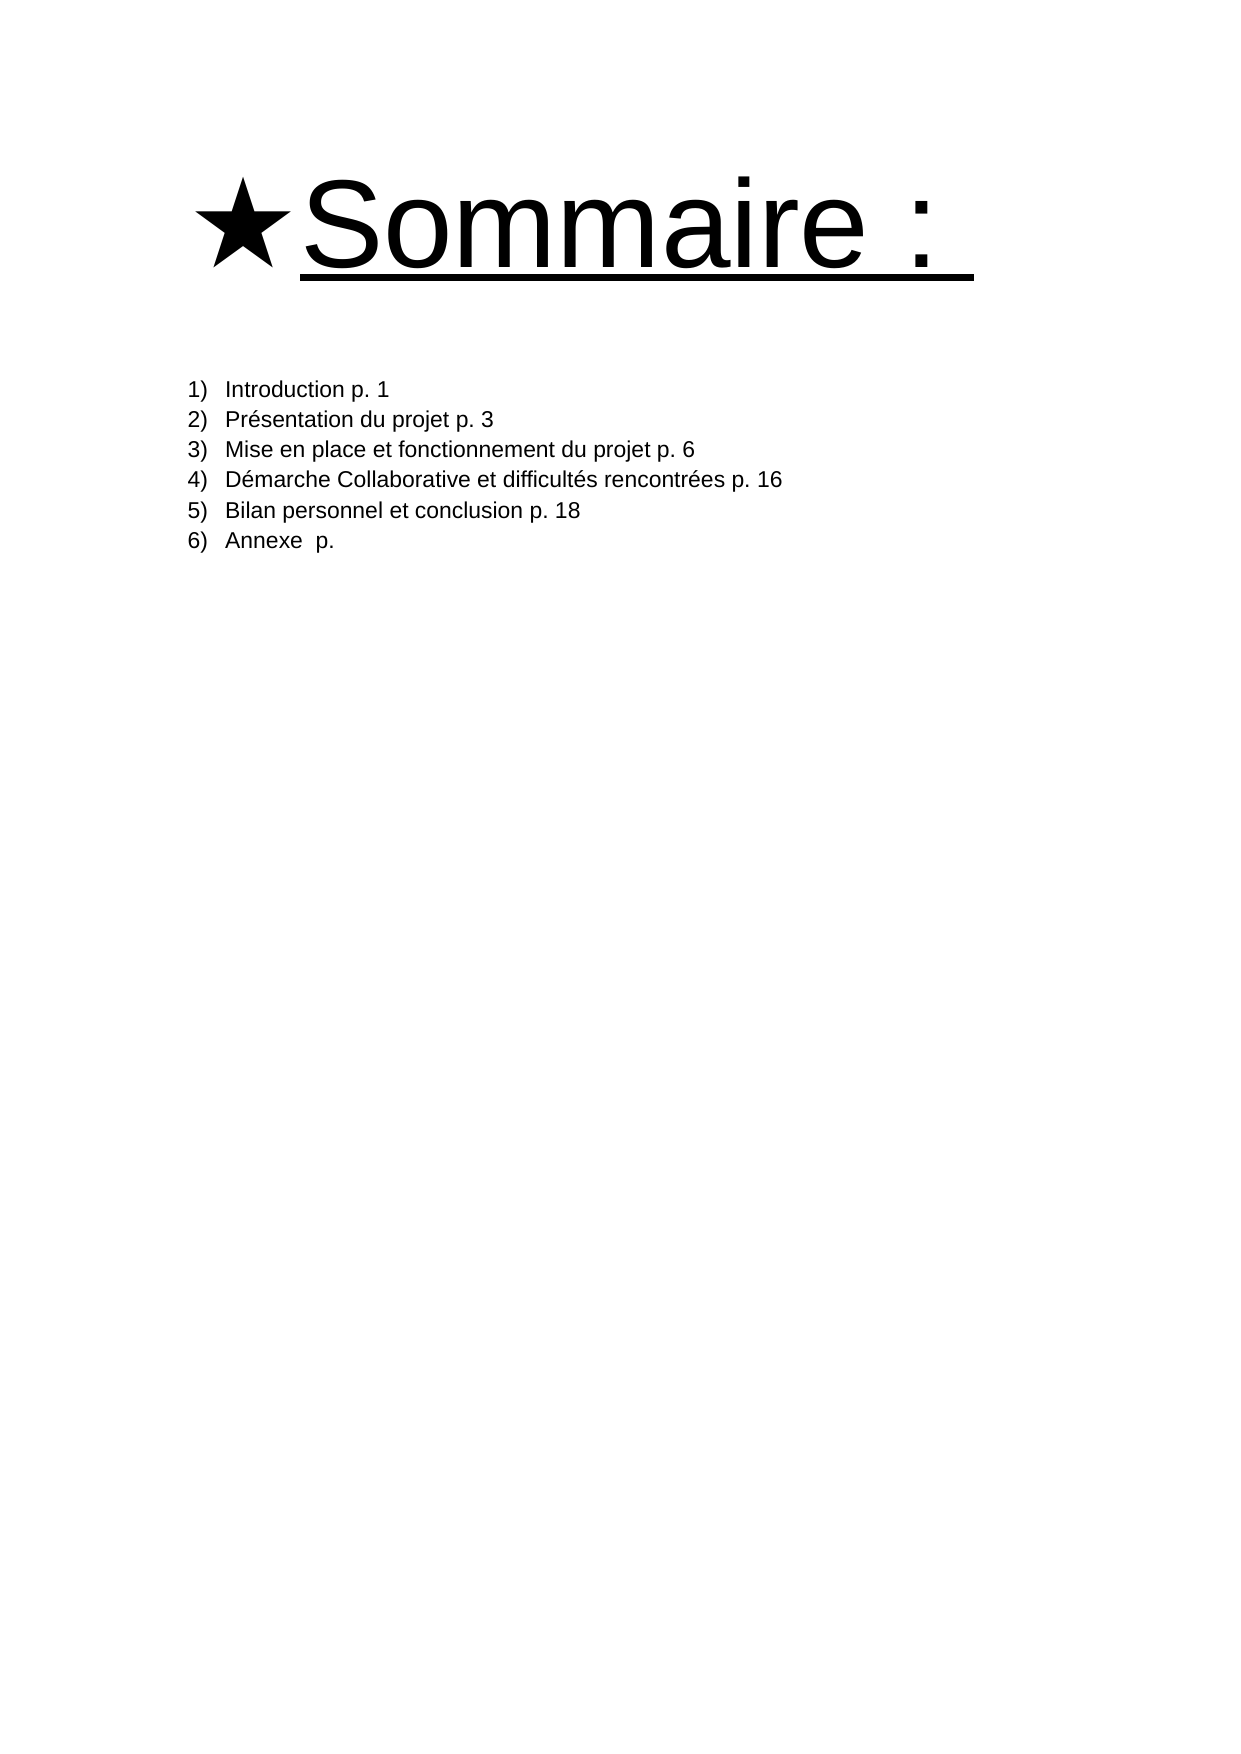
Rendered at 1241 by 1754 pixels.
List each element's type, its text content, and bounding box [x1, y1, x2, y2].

list Mise en place et fonctionnement du projet p. 6 [187, 436, 1090, 462]
list Sommaire : [187, 150, 1090, 294]
list Annexe p. [187, 527, 1090, 553]
list Présentation du projet p. 3 [187, 406, 1090, 432]
list Démarche Collaborative et difficultés rencontrées p. 16 [187, 466, 1090, 493]
list Introduction p. 1 [187, 376, 1090, 402]
list Bilan personnel et conclusion p. 18 [187, 497, 1090, 523]
